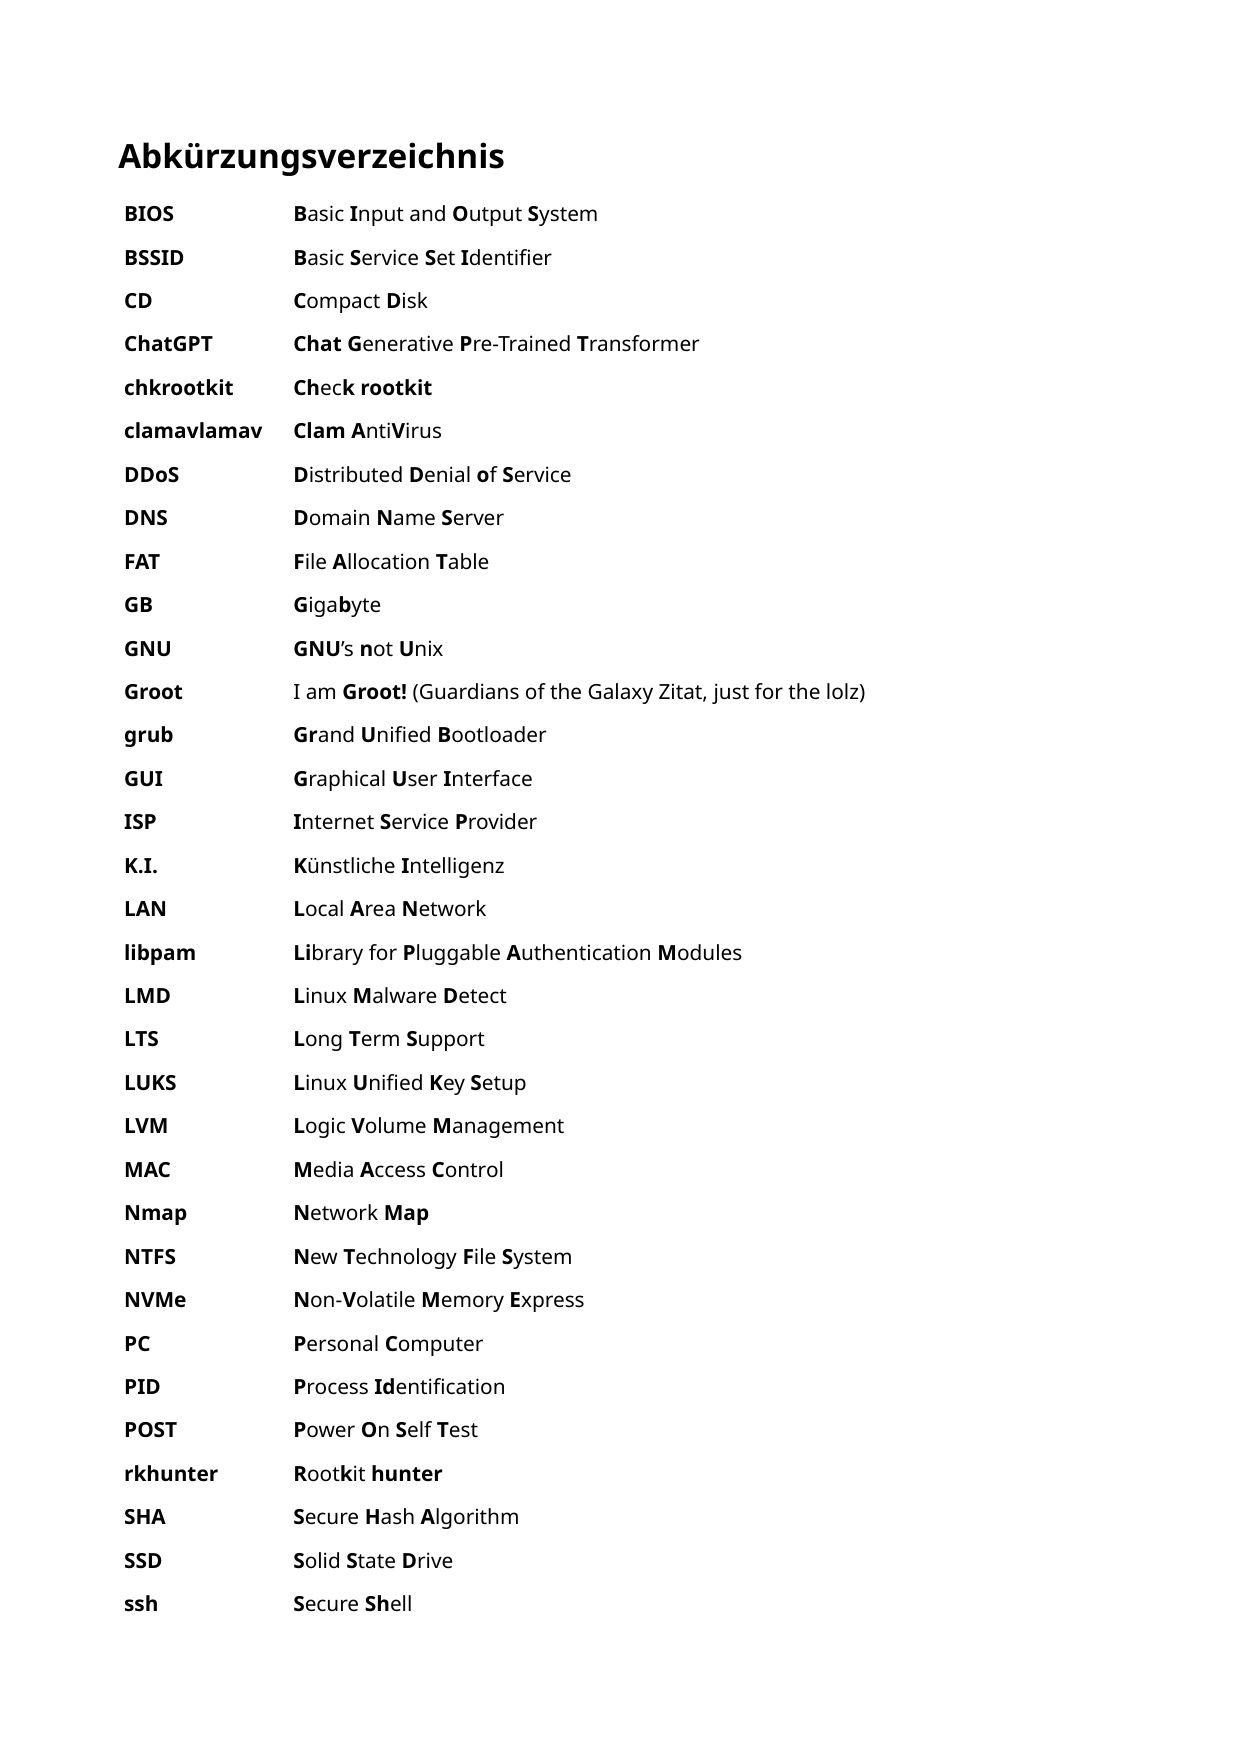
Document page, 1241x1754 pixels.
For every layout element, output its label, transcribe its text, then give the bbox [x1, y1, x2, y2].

table_cell Basic Service Set Identifier [287, 237, 1122, 280]
table_cell ChatGPT [118, 324, 287, 367]
table_cell I am Groot! (Guardians of the Galaxy Zitat, just for the lolz) [287, 671, 1122, 715]
table_cell Secure Hash Algorithm [287, 1497, 1122, 1540]
table_cell PC [118, 1323, 287, 1366]
table_cell Graphical User Interface [287, 758, 1122, 802]
table_cell grub [118, 715, 287, 758]
table_cell LVM [118, 1106, 287, 1149]
table_cell Check rootkit [287, 367, 1122, 411]
table_cell ISP [118, 802, 287, 845]
table_cell GB [118, 585, 287, 628]
table_cell libpam [118, 932, 287, 975]
table_cell clamavlamav [118, 411, 287, 454]
table_cell Secure Shell [287, 1584, 1122, 1627]
table_cell K.I. [118, 845, 287, 888]
table_cell Process Identification [287, 1366, 1122, 1410]
table_cell MAC [118, 1149, 287, 1193]
table_cell LUKS [118, 1062, 287, 1106]
table_cell File Allocation Table [287, 541, 1122, 584]
table_cell Domain Name Server [287, 498, 1122, 541]
table_cell Library for Pluggable Authentication Modules [287, 932, 1122, 975]
table_cell New Technology File System [287, 1236, 1122, 1279]
table_cell FAT [118, 541, 287, 584]
table_cell SHA [118, 1497, 287, 1540]
table_cell Gigabyte [287, 585, 1122, 628]
table_cell Non-Volatile Memory Express [287, 1280, 1122, 1323]
table_cell Long Term Support [287, 1019, 1122, 1062]
table_cell Linux Unified Key Setup [287, 1062, 1122, 1106]
table_cell Groot [118, 671, 287, 715]
table_cell Solid State Drive [287, 1540, 1122, 1583]
table_cell Nmap [118, 1193, 287, 1236]
table_cell chkrootkit [118, 367, 287, 411]
table_cell POST [118, 1410, 287, 1453]
table_cell Network Map [287, 1193, 1122, 1236]
table_cell Logic Volume Management [287, 1106, 1122, 1149]
table_cell LMD [118, 975, 287, 1019]
table_cell Linux Malware Detect [287, 975, 1122, 1019]
table_cell DNS [118, 498, 287, 541]
table_header Basic Input and Output System [287, 194, 1122, 237]
table_cell Distributed Denial of Service [287, 454, 1122, 498]
table_cell DDoS [118, 454, 287, 498]
table_cell Künstliche Intelligenz [287, 845, 1122, 888]
table_cell rkhunter [118, 1453, 287, 1497]
table_header BIOS [118, 194, 287, 237]
table_cell Internet Service Provider [287, 802, 1122, 845]
table_cell NVMe [118, 1280, 287, 1323]
table_cell GNU [118, 628, 287, 671]
table_cell Media Access Control [287, 1149, 1122, 1193]
table_cell GUI [118, 758, 287, 802]
table_cell Chat Generative Pre-Trained Transformer [287, 324, 1122, 367]
table_cell Local Area Network [287, 889, 1122, 932]
table_cell GNU’s not Unix [287, 628, 1122, 671]
table_cell CD [118, 280, 287, 324]
subtitle Abkürzungsverzeichnis [118, 133, 1122, 178]
table_cell Power On Self Test [287, 1410, 1122, 1453]
table_cell Rootkit hunter [287, 1453, 1122, 1497]
table_cell Compact Disk [287, 280, 1122, 324]
table_cell SSD [118, 1540, 287, 1583]
table_cell LTS [118, 1019, 287, 1062]
table_cell BSSID [118, 237, 287, 280]
table_cell Personal Computer [287, 1323, 1122, 1366]
table_cell ssh [118, 1584, 287, 1627]
table_cell Clam AntiVirus [287, 411, 1122, 454]
table_cell PID [118, 1366, 287, 1410]
table_cell LAN [118, 889, 287, 932]
table_cell Grand Unified Bootloader [287, 715, 1122, 758]
table_cell NTFS [118, 1236, 287, 1279]
